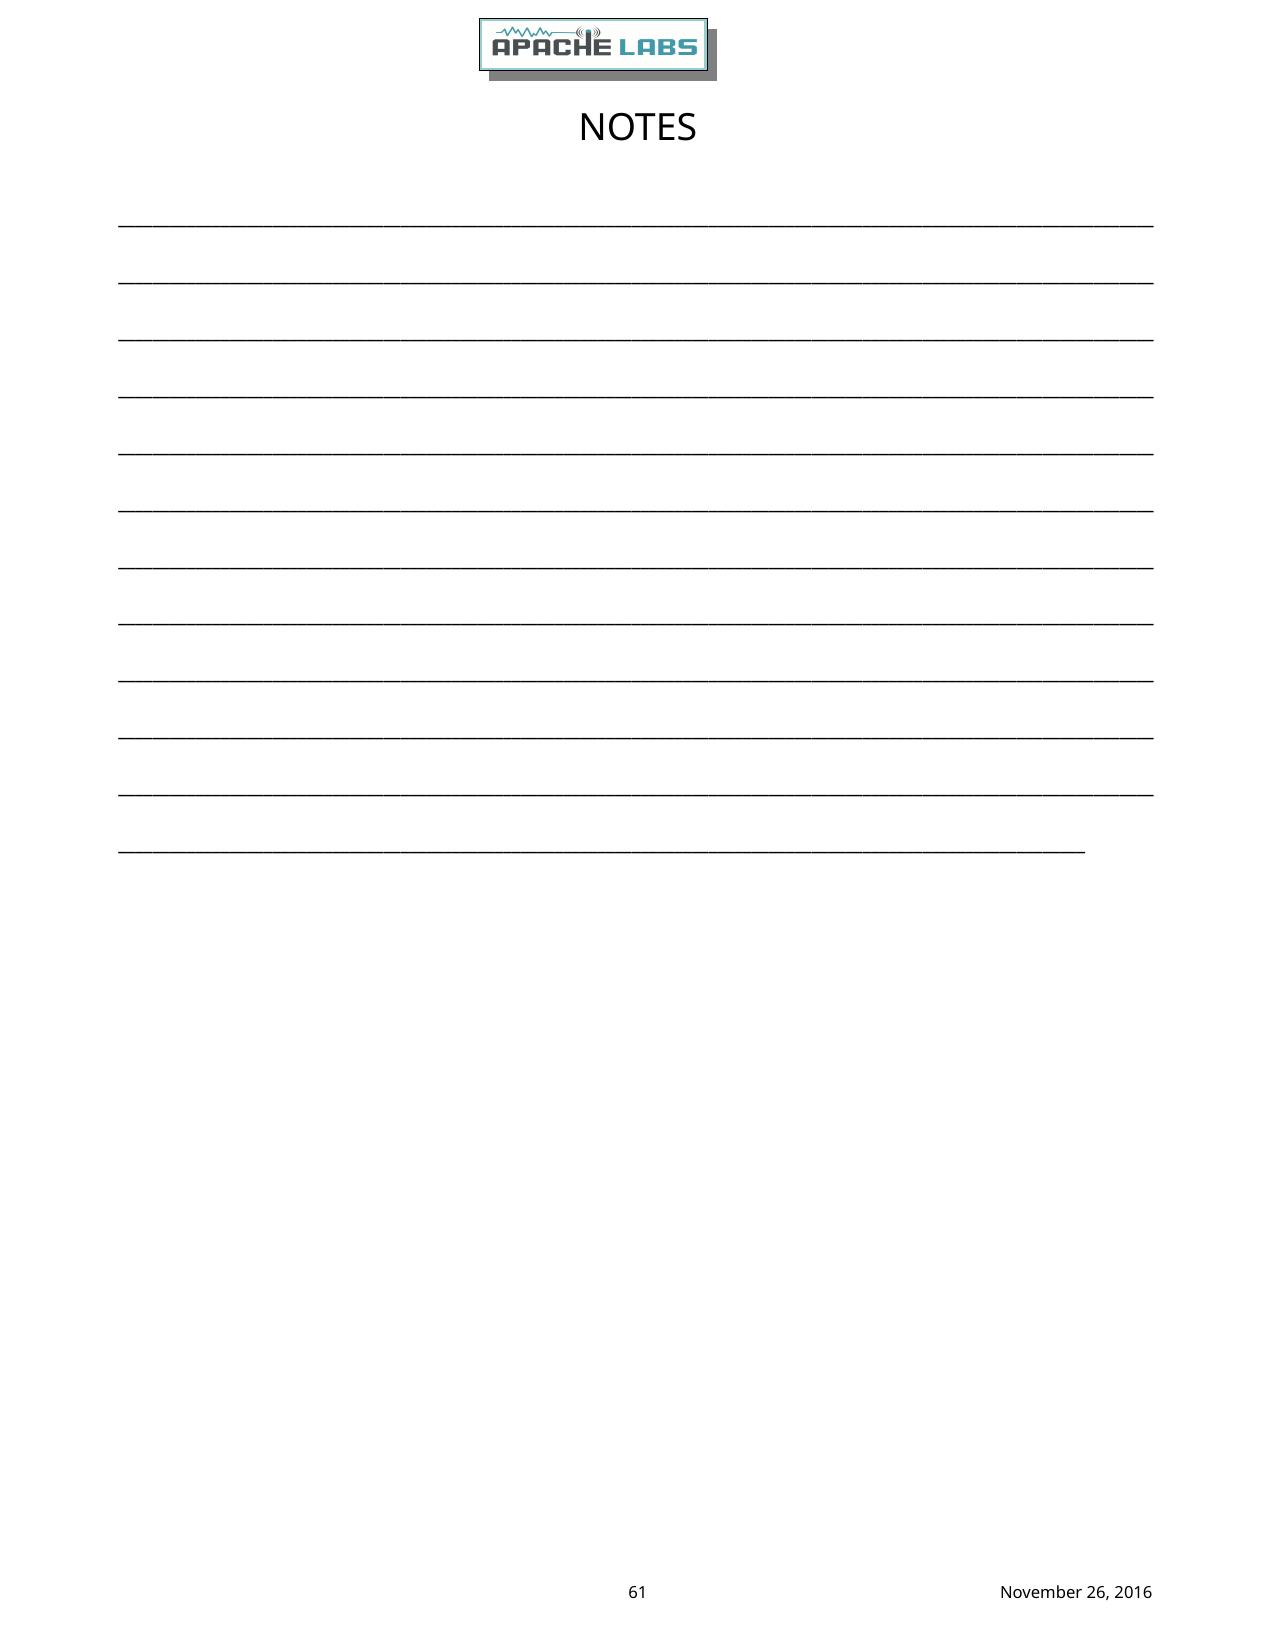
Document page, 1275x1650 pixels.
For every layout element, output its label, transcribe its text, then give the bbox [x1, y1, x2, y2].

picture [482, 21, 704, 68]
text NOTES [118, 100, 1157, 151]
text ____________________________________________________________________________________________________________________________________________________________________________________________________________________________________________________________________________________________________________________________________________________________________________________________________________________________________________________________________________________________________________________________________________________________________________________________________________________________________________________________________________________________________________________________________________________________________________________________________________________________________________________________________________________________________________________________________________________________________________________________________________________________________________________________________________________________________________________________________________________________________________________________________________________________________________________________________________________________________________________________________________________________________________________________________________________________________________________________________________________________________ [118, 202, 1157, 857]
